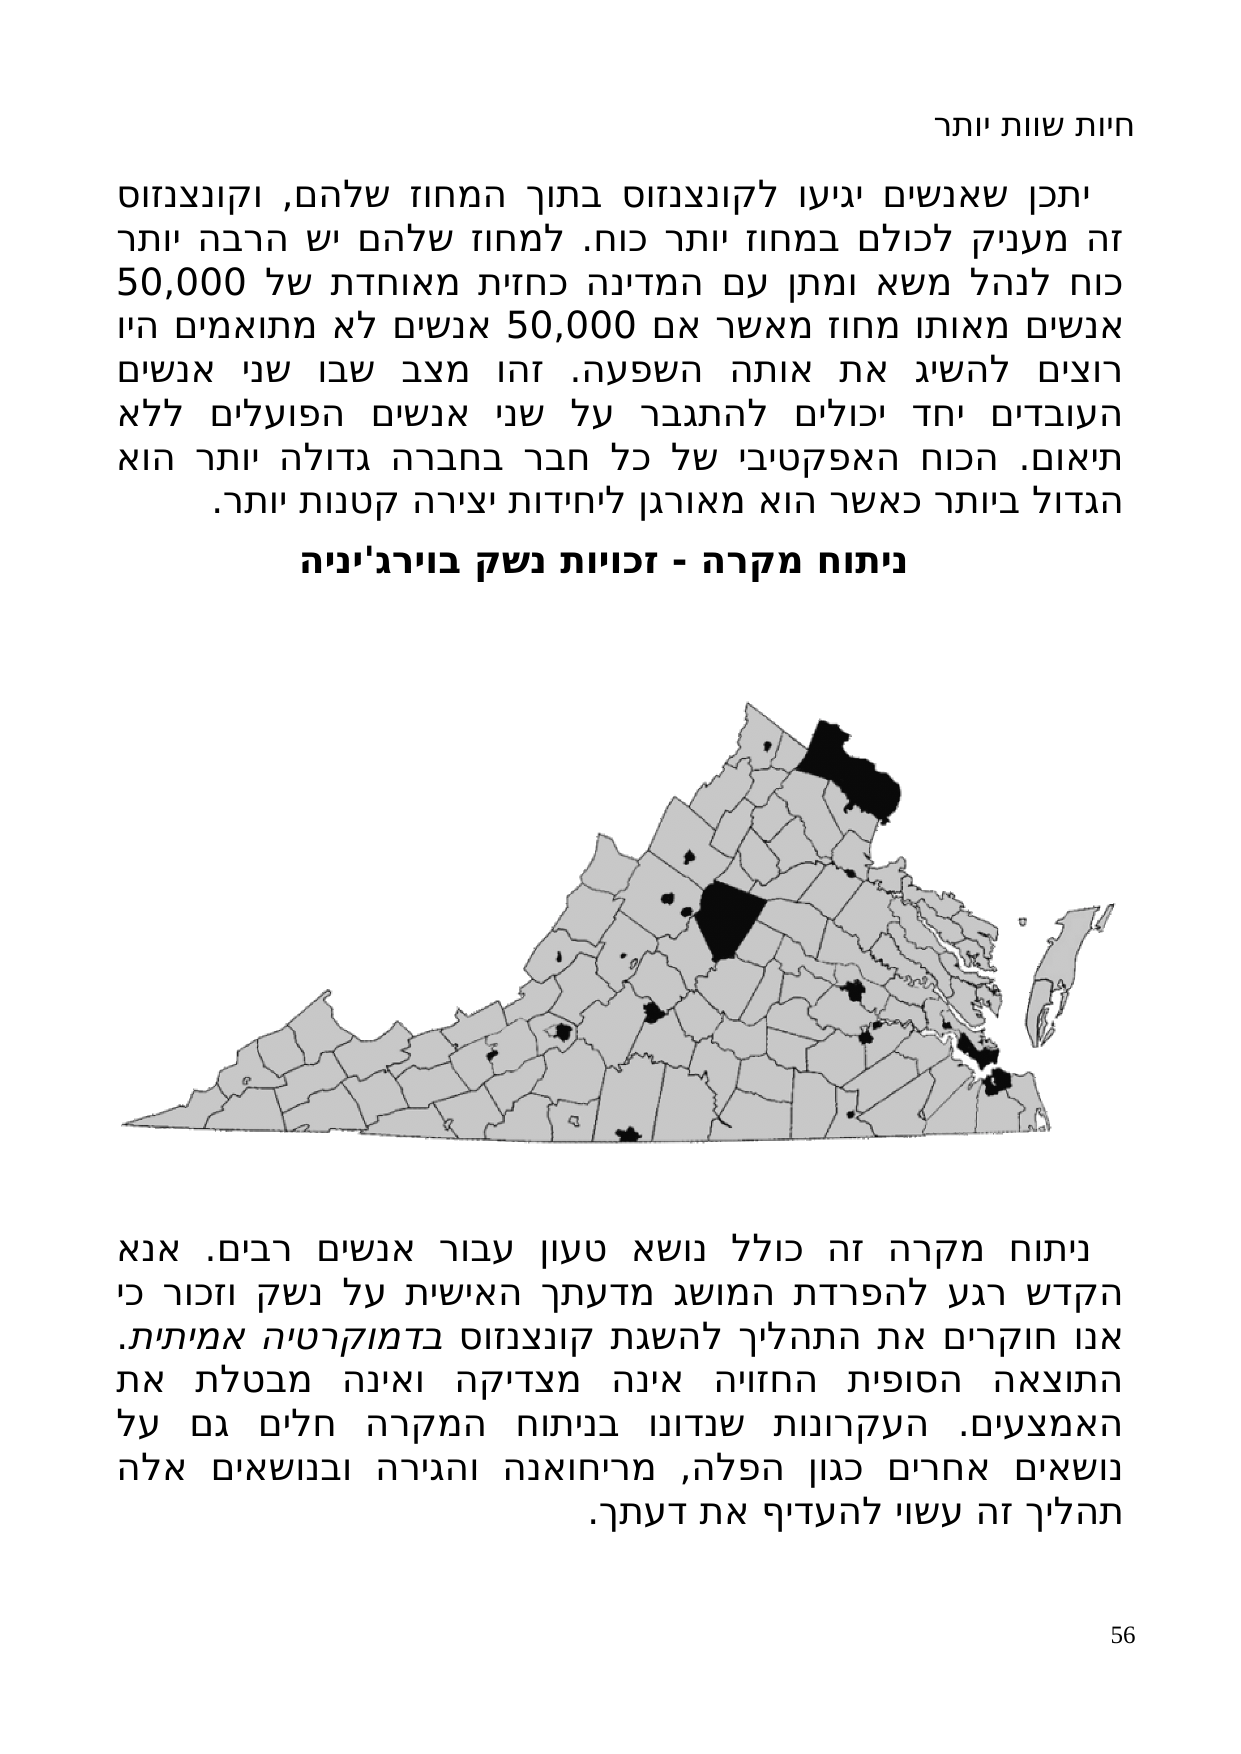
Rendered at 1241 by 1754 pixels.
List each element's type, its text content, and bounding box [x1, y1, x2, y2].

subtitle ניתוח מקרה - זכויות נשק בוירג'יניה [116, 539, 1124, 582]
picture [105, 598, 1136, 1151]
text יתכן שאנשים יגיעו לקונצנזוס בתוך המחוז שלהם, וקונצנזוס זה מעניק לכולם במחוז יותר כוח. למחוז שלהם יש הרבה יותר כוח לנהל משא ומתן עם המדינה כחזית מאוחדת של 50,000 אנשים מאותו מחוז מאשר אם 50,000 אנשים לא מתואמים היו רוצים להשיג את אותה השפעה. זהו מצב שבו שני אנשים העובדים יחד יכולים להתגבר על שני אנשים הפועלים ללא תיאום. הכוח האפקטיבי של כל חבר בחברה גדולה יותר הוא הגדול ביותר כאשר הוא מאורגן ליחידות יצירה קטנות יותר. [116, 172, 1124, 522]
text ניתוח מקרה זה כולל נושא טעון עבור אנשים רבים. אנא הקדש רגע להפרדת המושג מדעתך האישית על נשק וזכור כי אנו חוקרים את התהליך להשגת קונצנזוס בדמוקרטיה אמיתית. התוצאה הסופית החזויה אינה מצדיקה ואינה מבטלת את האמצעים. העקרונות שנדונו בניתוח המקרה חלים גם על נושאים אחרים כגון הפלה, מריחואנה והגירה ובנושאים אלה תהליך זה עשוי להעדיף את דעתך. [116, 1227, 1124, 1533]
